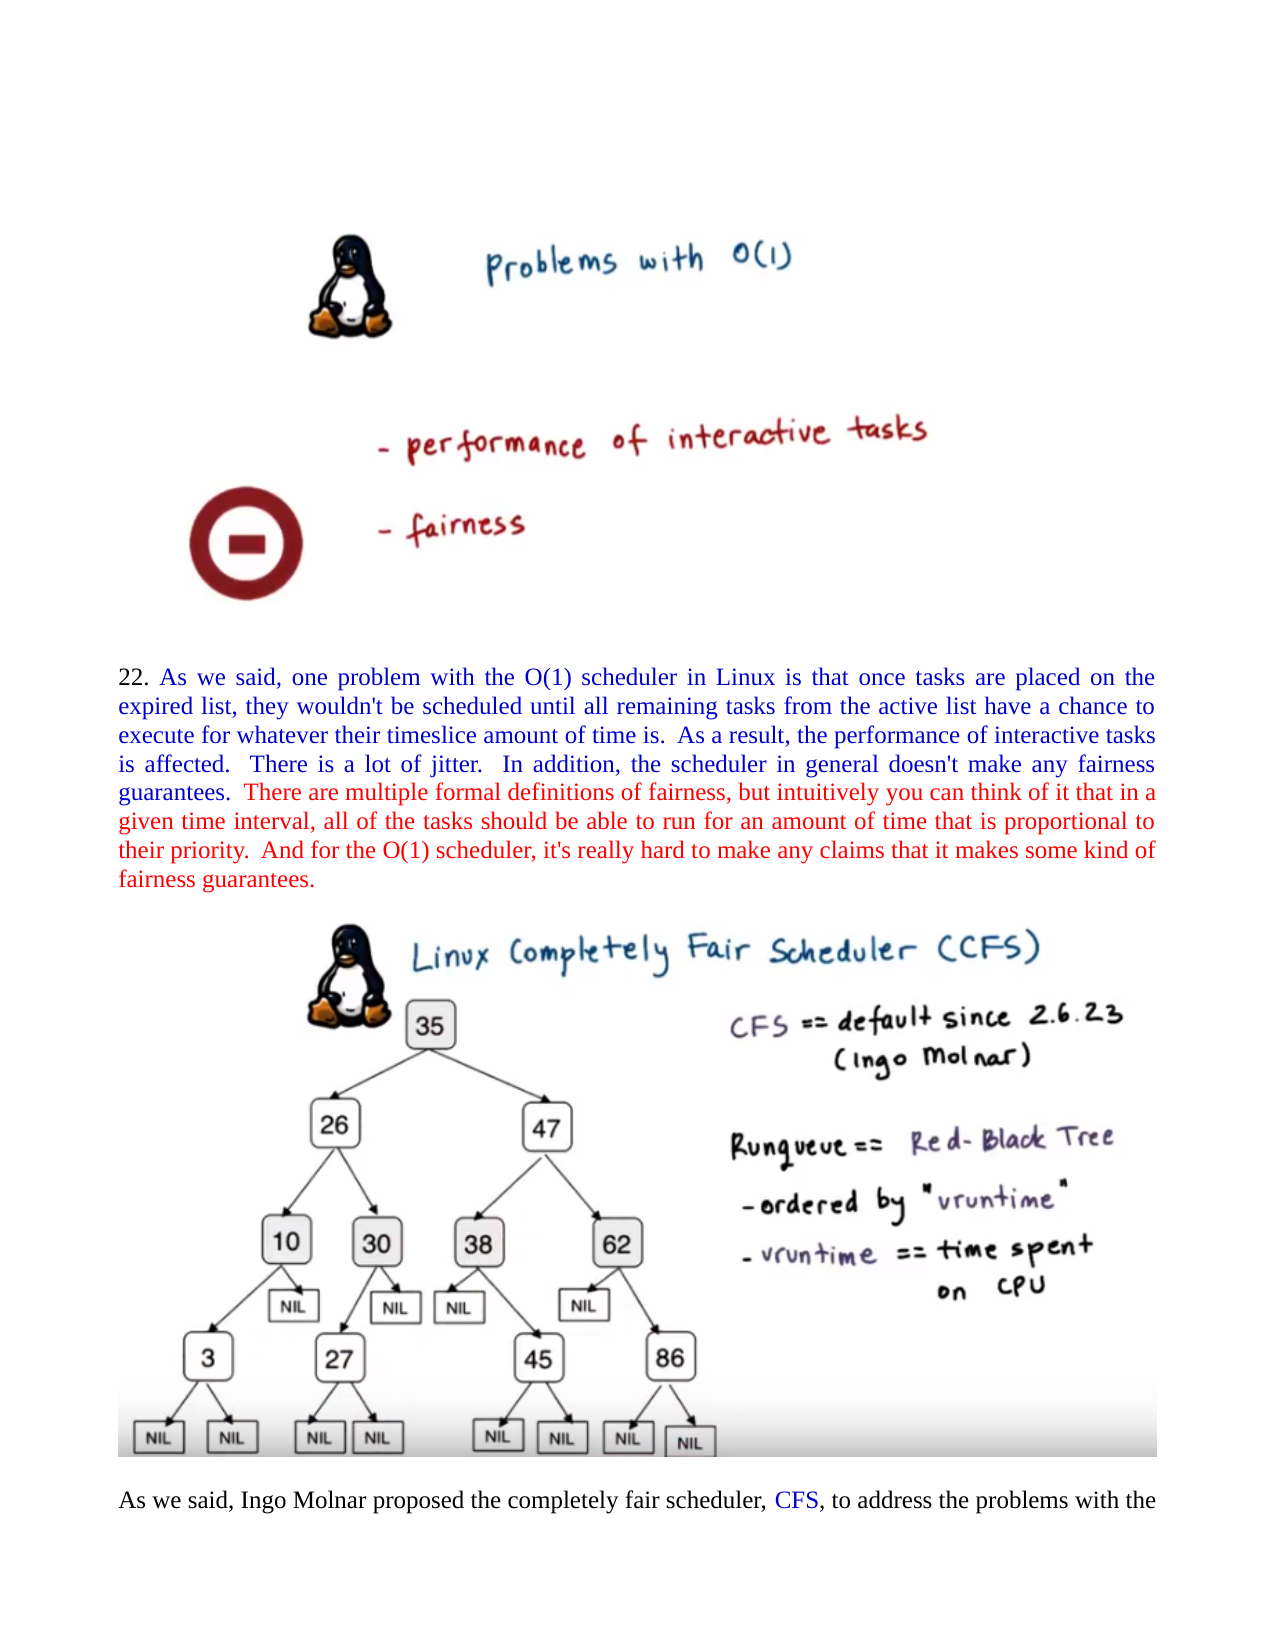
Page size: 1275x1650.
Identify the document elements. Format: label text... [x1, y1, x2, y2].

picture [118, 233, 1157, 605]
picture [118, 921, 1157, 1457]
text 22. As we said, one problem with the O(1) scheduler in Linux is that once tasks are placed on the expired list, they wouldn't be scheduled until all remaining tasks from the active list have a chance to execute for whatever their timeslice amount of time is. As a result, the performance of interactive tasks is affected. There is a lot of jitter. In addition, the scheduler in general doesn't make any fairness guarantees. There are multiple formal definitions of fairness, but intuitively you can think of it that in a given time interval, all of the tasks should be able to run for an amount of time that is proportional to their priority. And for the O(1) scheduler, it's really hard to make any claims that it makes some kind of fairness guarantees. [118, 662, 1157, 892]
text As we said, Ingo Molnar proposed the completely fair scheduler, CFS, to address the problems with the [118, 1485, 1157, 1514]
